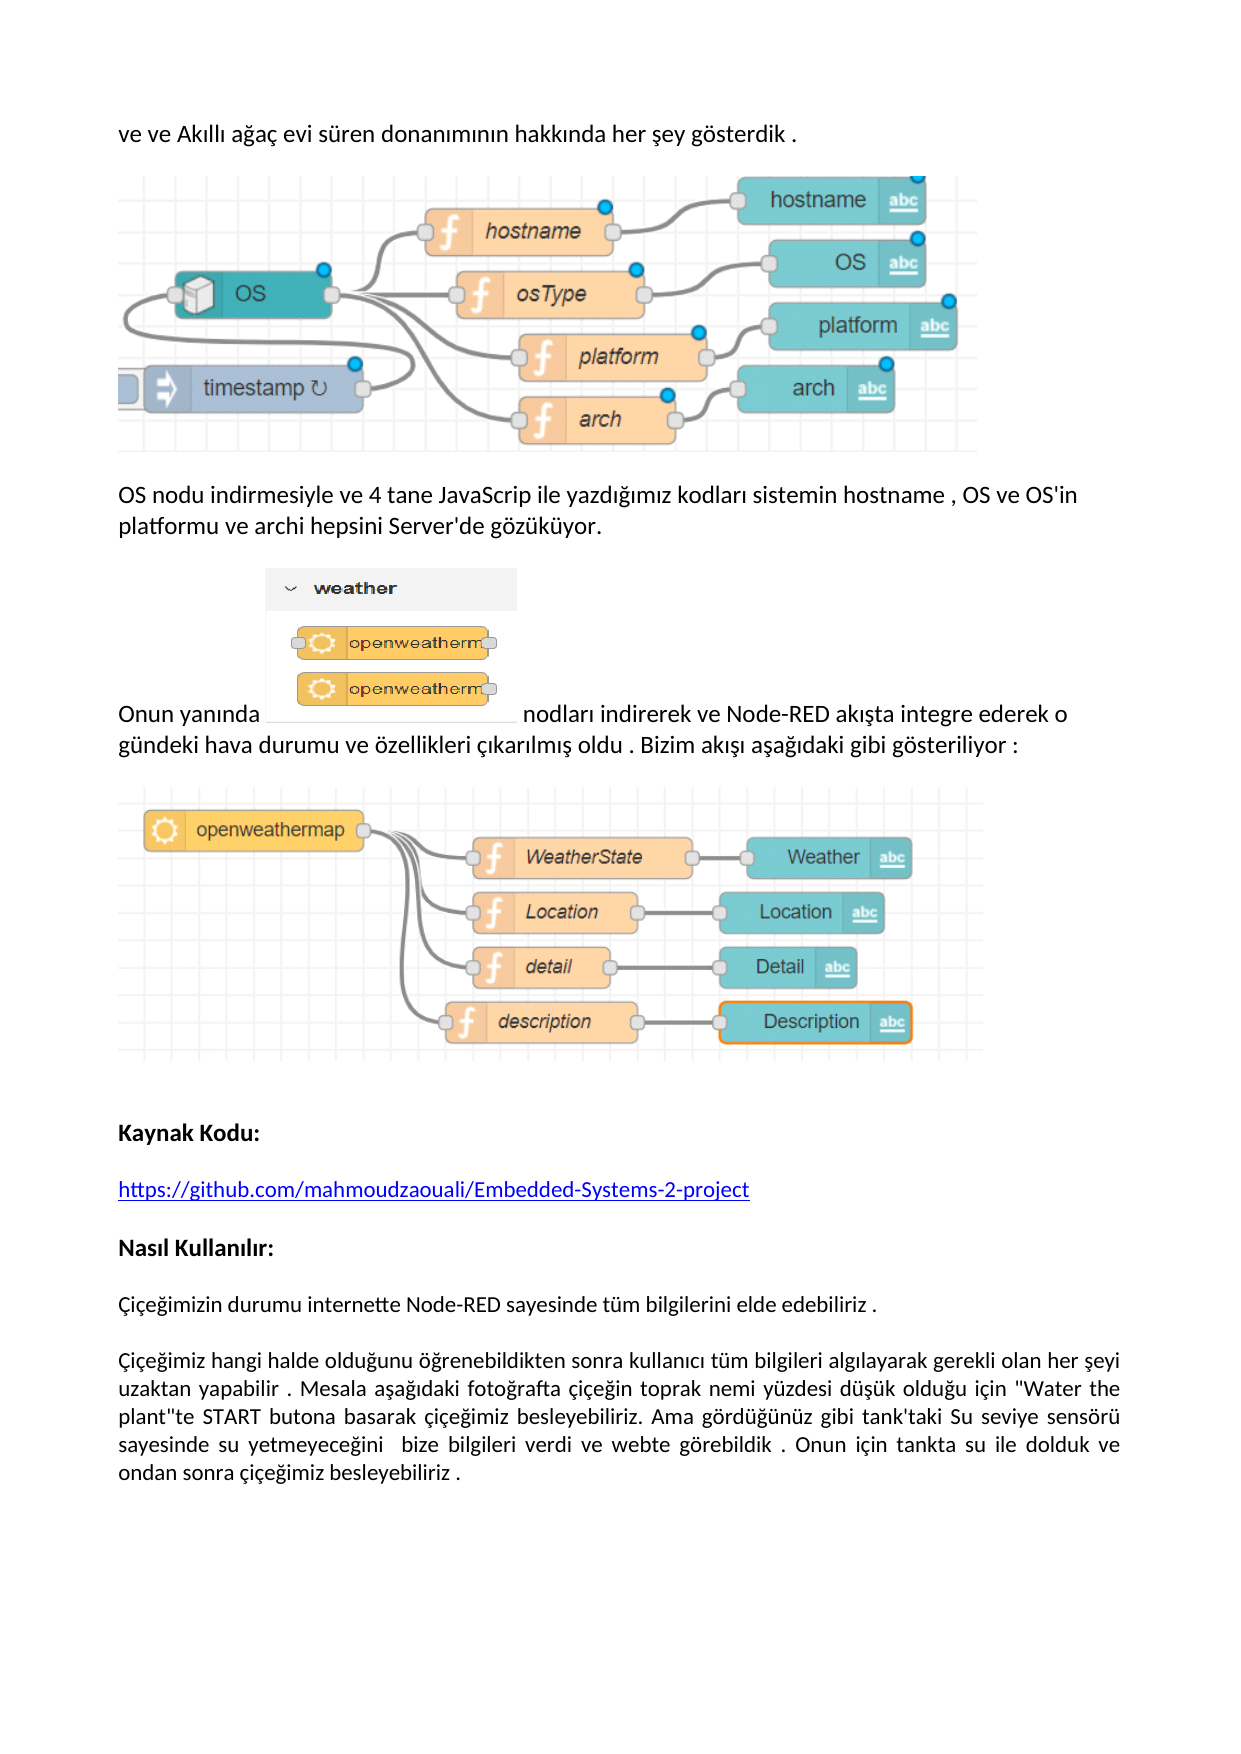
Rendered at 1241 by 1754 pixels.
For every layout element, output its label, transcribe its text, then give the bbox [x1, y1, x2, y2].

text Nasıl Kullanılır: [118, 1232, 1122, 1262]
text Çiçeğimizin durumu internette Node-RED sayesinde tüm bilgilerini elde edebiliriz . [118, 1290, 1122, 1318]
text https://github.com/mahmoudzaouali/Embedded-Systems-2-project [118, 1176, 1122, 1204]
text Çiçeğimiz hangi halde olduğunu öğrenebildikten sonra kullanıcı tüm bilgileri algılayarak gerekli olan her şeyi uzaktan yapabilir . Mesala aşağıdaki fotoğrafta çiçeğin toprak nemi yüzdesi düşük olduğu için "Water the plant"te START butona basarak çiçeğimiz besleyebiliriz. Ama gördüğünüz gibi tank'taki Su seviye sensörü sayesinde su yetmeyeceğini bize bilgileri verdi ve webte görebildik . Onun için tankta su ile dolduk ve ondan sonra çiçeğimiz besleyebiliriz . [118, 1346, 1122, 1486]
text ve ve Akıllı ağaç evi süren donanımının hakkında her şey gösterdik . [118, 118, 1122, 149]
text Onun yanında nodları indirerek ve Node-RED akışta integre ederek o gündeki hava durumu ve özellikleri çıkarılmış oldu . Bizim akışı aşağıdaki gibi gösteriliyor : [118, 569, 1122, 759]
text OS nodu indirmesiyle ve 4 tane JavaScrip ile yazdığımız kodları sistemin hostname , OS ve OS'in platformu ve archi hepsini Server'de gözüküyor. [118, 480, 1122, 541]
text Kaynak Kodu: [118, 1117, 1122, 1148]
